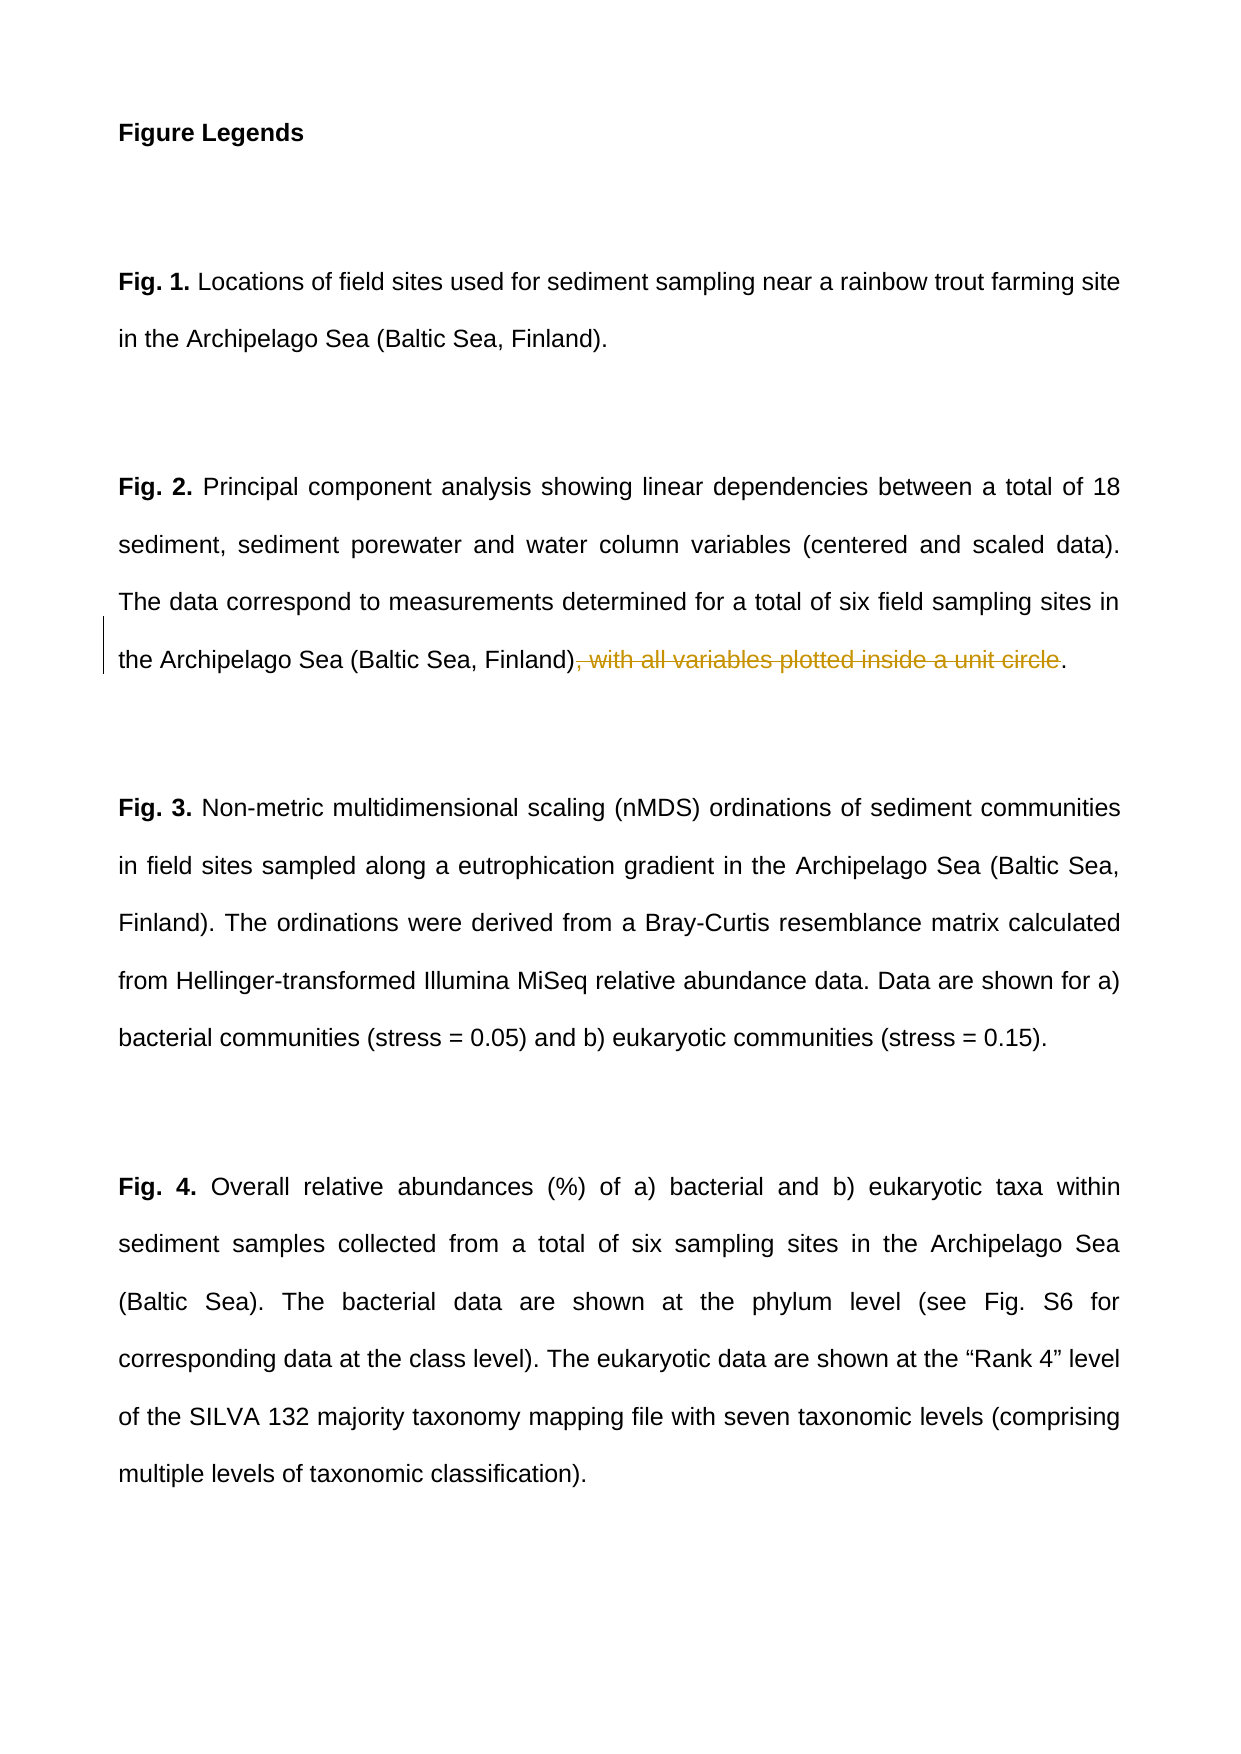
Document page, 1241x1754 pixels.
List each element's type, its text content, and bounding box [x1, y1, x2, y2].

text Fig. 1. Locations of field sites used for sediment sampling near a rainbow trout farming site in the Archipelago Sea (Baltic Sea, Finland). [118, 266, 1122, 353]
text Figure Legends [118, 118, 1122, 147]
text Fig. 4. Overall relative abundances (%) of a) bacterial and b) eukaryotic taxa within sediment samples collected from a total of six sampling sites in the Archipelago Sea (Baltic Sea). The bacterial data are shown at the phylum level (see Fig. S6 for corresponding data at the class level). The eukaryotic data are shown at the “Rank 4” level of the SILVA 132 majority taxonomy mapping file with seven taxonomic levels (comprising multiple levels of taxonomic classification). [118, 1171, 1122, 1488]
text Fig. 3. Non-metric multidimensional scaling (nMDS) ordinations of sediment communities in field sites sampled along a eutrophication gradient in the Archipelago Sea (Baltic Sea, Finland). The ordinations were derived from a Bray-Curtis resemblance matrix calculated from Hellinger-transformed Illumina MiSeq relative abundance data. Data are shown for a) bacterial communities (stress = 0.05) and b) eukaryotic communities (stress = 0.15). [118, 793, 1122, 1052]
text Fig. 2. Principal component analysis showing linear dependencies between a total of 18 sediment, sediment porewater and water column variables (centered and scaled data). The data correspond to measurements determined for a total of six field sampling sites in the Archipelago Sea (Baltic Sea, Finland). [118, 472, 1122, 673]
